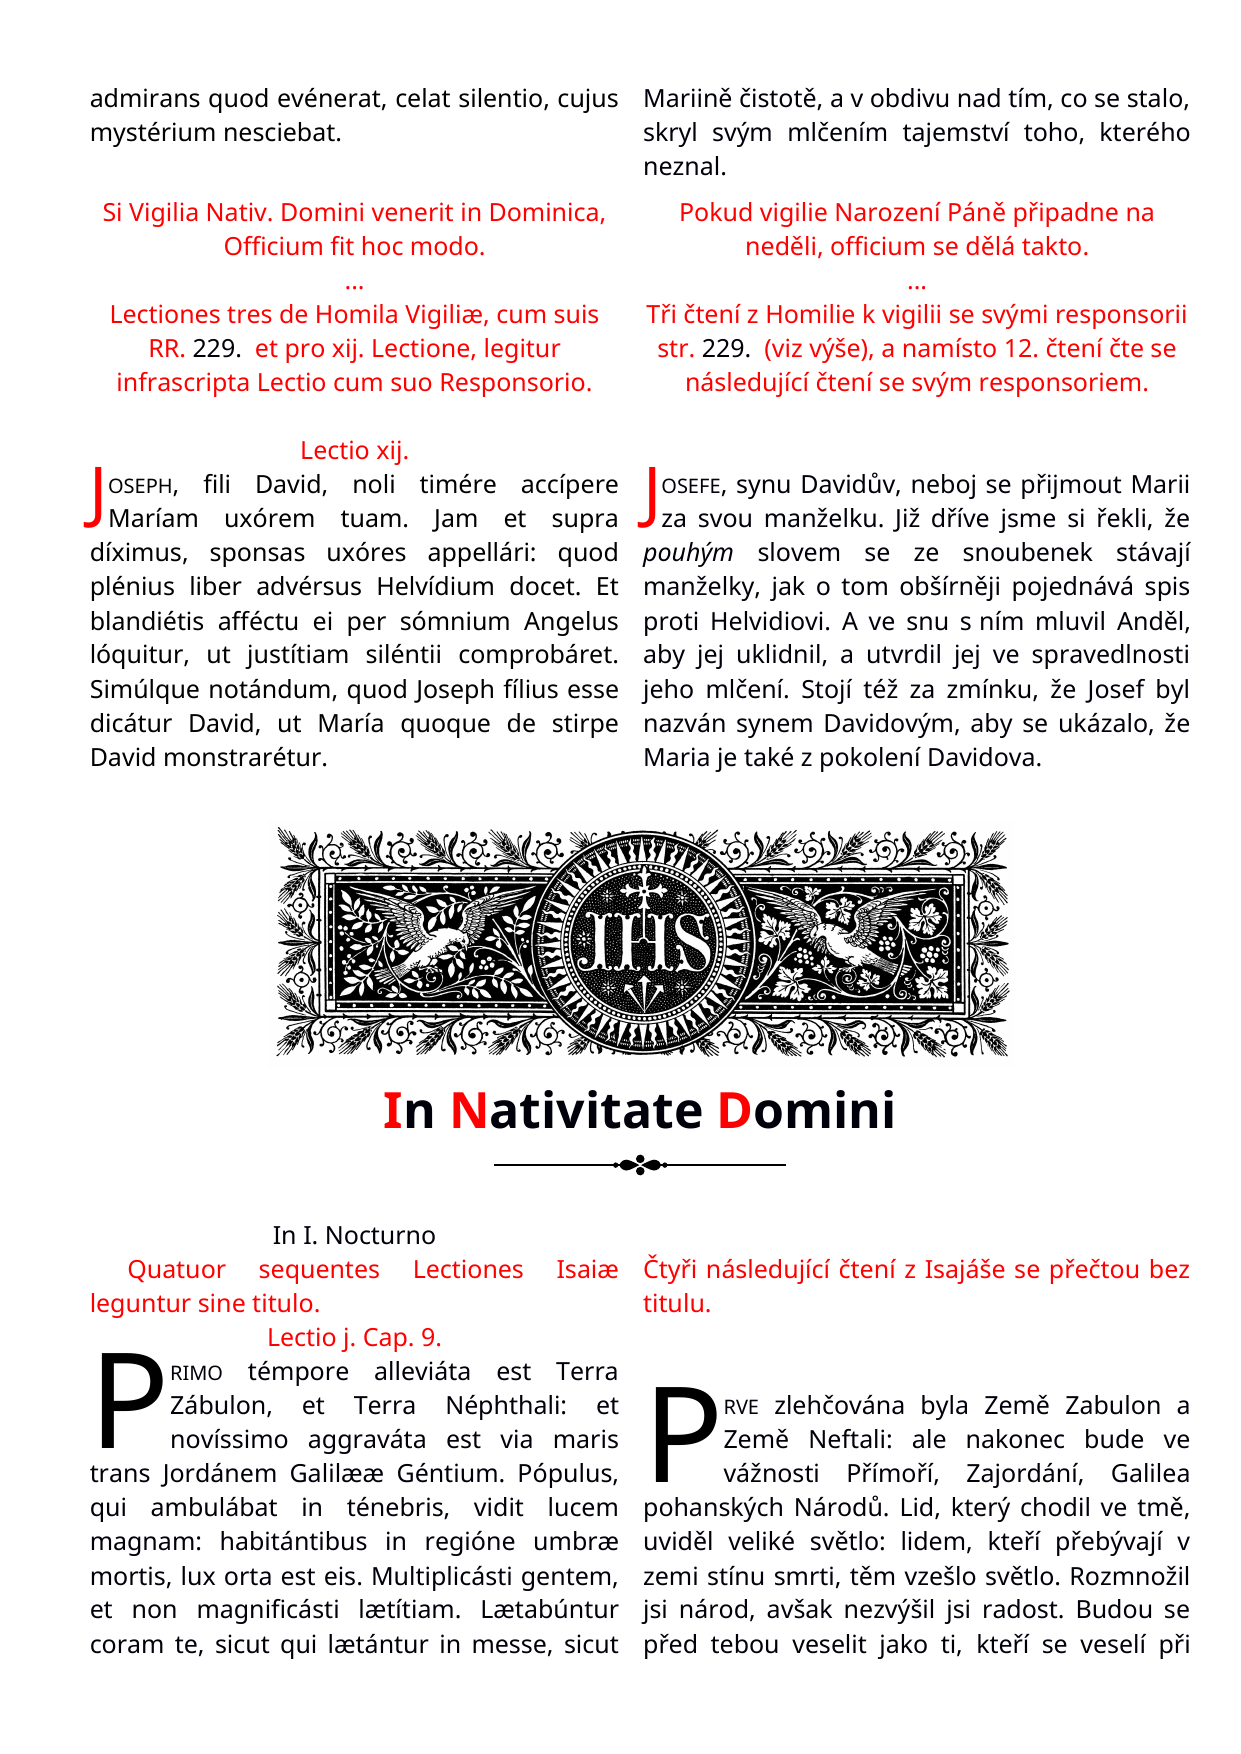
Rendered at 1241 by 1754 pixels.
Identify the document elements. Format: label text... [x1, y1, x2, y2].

table_cell In I. Nocturno Quatuor sequentes Lectiones Isaiæ leguntur sine titulo. Lectio j. Cap. 9. Primo témpore alleviáta est Terra Zábulon, et Terra Néphthali: et novíssimo aggraváta est via maris trans Jordánem Galilææ Géntium. Pópulus, qui ambulábat in ténebris, vidit lucem magnam: habitántibus in regióne umbræ mortis, lux orta est eis. Multiplicásti gentem, et non magnificásti lætítiam. Lætabúntur coram te, sicut qui lætántur in messe, sicut exúltant victóres capta præda‚ quando dívidunt spólia. [78, 1212, 631, 1666]
table_cell admirans quod evénerat, celat silentio, cujus mystérium nesciebat. [78, 74, 631, 188]
table_cell Čtyři následující čtení z Isajáše se přečtou bez titulu. Prve zlehčována byla Země Zabulon a Země Neftali: ale nakonec bude ve vážnosti Přímoří, Zajordání, Galilea pohanských Národů. Lid, který chodil ve tmě, uviděl veliké světlo: lidem, kteří přebývají v zemi stínu smrti, těm vzešlo světlo. Rozmnožil jsi národ, avšak nezvýšil jsi radost. Budou se před tebou veselit jako ti, kteří se veselí při žních, jako plesají vítězové, když se dělí o kořist. [631, 1212, 1203, 1666]
table_cell Mariině čistotě, a v obdivu nad tím, co se stalo, skryl svým mlčením tajemství toho, kterého neznal. [631, 74, 1203, 188]
picture [266, 819, 1014, 1069]
table_cell Si Vigilia Nativ. Domini venerit in Dominica, Officium fit hoc modo. ... Lectiones tres de Homila Vigiliæ, cum suis RR. 229. et pro xij. Lectione, legitur infrascripta Lectio cum suo Responsorio. Lectio xij. Joseph, fili David, noli timére accípere Maríam uxórem tuam. Jam et supra díximus, sponsas uxóres appellári: quod plénius liber advérsus Helvídium docet. Et blandiétis afféctu ei per sómnium Angelus lóquitur, ut justítiam siléntii comprobáret. Simúlque notándum, quod Joseph fílius esse dicátur David, ut María quoque de stirpe David monstrarétur. [78, 189, 631, 813]
table_cell Pokud vigilie Narození Páně připadne na neděli, officium se dělá takto. ... Tři čtení z Homilie k vigilii se svými responsorii str. 229. (viz výše), a namísto 12. čtení čte se následující čtení se svým responsoriem. Josefe, synu Davidův, neboj se přijmout Marii za svou manželku. Již dříve jsme si řekli, že pouhým slovem se ze snoubenek stávají manželky, jak o tom obšírněji pojednává spis proti Helvidiovi. A ve snu s ním mluvil Anděl, aby jej uklidnil, a utvrdil jej ve spravedlnosti jeho mlčení. Stojí též za zmínku, že Josef byl nazván synem Davidovým, aby se ukázalo, že Maria je také z pokolení Davidova. [631, 189, 1203, 813]
table_cell In Nativitate Domini [78, 814, 1203, 1212]
